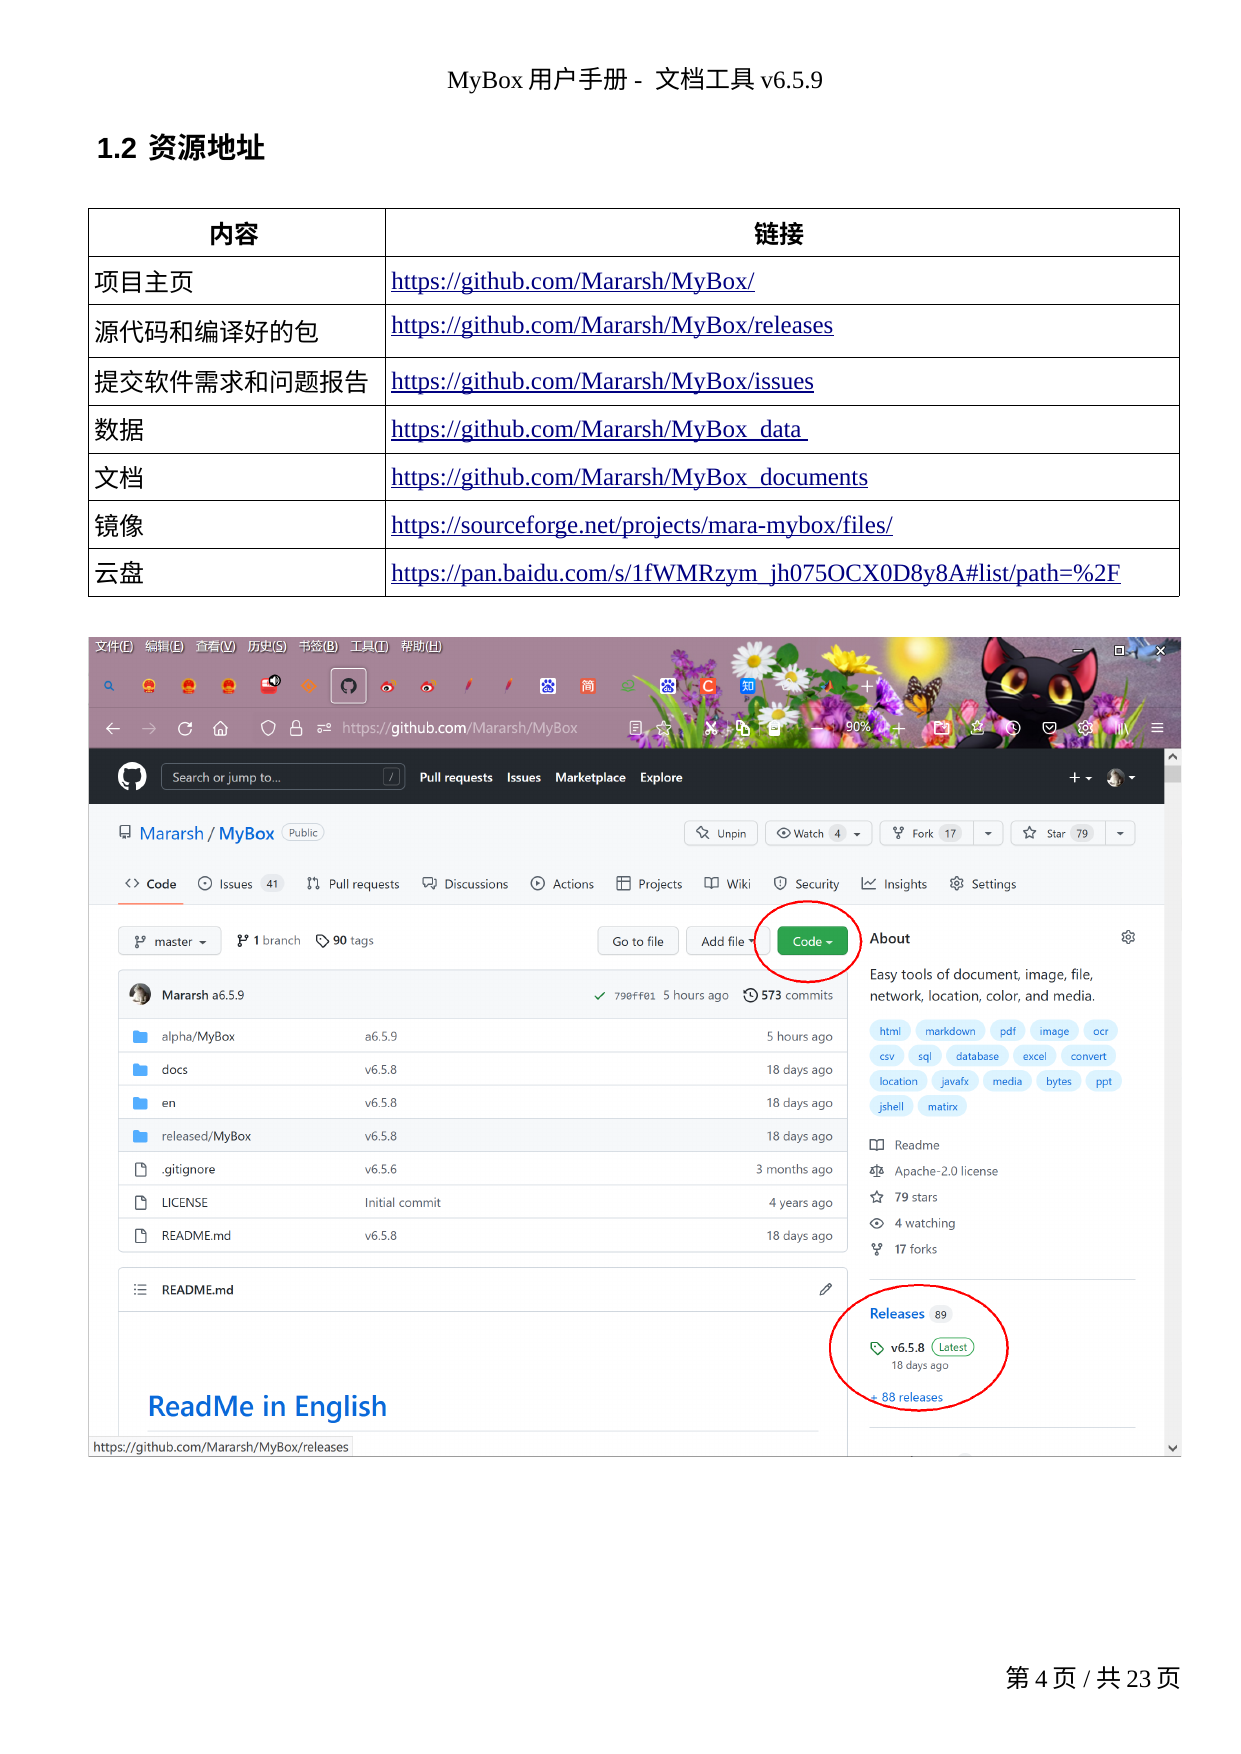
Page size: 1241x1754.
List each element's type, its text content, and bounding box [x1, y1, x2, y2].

table_header 链接 [386, 209, 1179, 256]
table_cell 文档 [89, 454, 385, 500]
table_cell 数据 [89, 406, 385, 452]
table_cell https://pan.baidu.com/s/1fWMRzym_jh075OCX0D8y8A#list/path=%2F [386, 549, 1179, 596]
table_cell https://github.com/Mararsh/MyBox_data [386, 406, 1179, 452]
table_header 内容 [89, 209, 385, 256]
picture [88, 637, 1182, 1457]
table_cell https://github.com/Mararsh/MyBox/releases [386, 305, 1179, 357]
table_cell https://sourceforge.net/projects/mara-mybox/files/ [386, 501, 1179, 548]
table_cell 源代码和编译好的包 [89, 305, 385, 357]
table_cell https://github.com/Mararsh/MyBox/issues [386, 358, 1179, 404]
table_cell https://github.com/Mararsh/MyBox/ [386, 257, 1179, 304]
table_cell 项目主页 [89, 257, 385, 304]
table_cell 提交软件需求和问题报告 [89, 358, 385, 404]
table_cell 镜像 [89, 501, 385, 548]
table_cell https://github.com/Mararsh/MyBox_documents [386, 454, 1179, 500]
subtitle 资源地址 [88, 125, 1181, 167]
table_cell 云盘 [89, 549, 385, 596]
